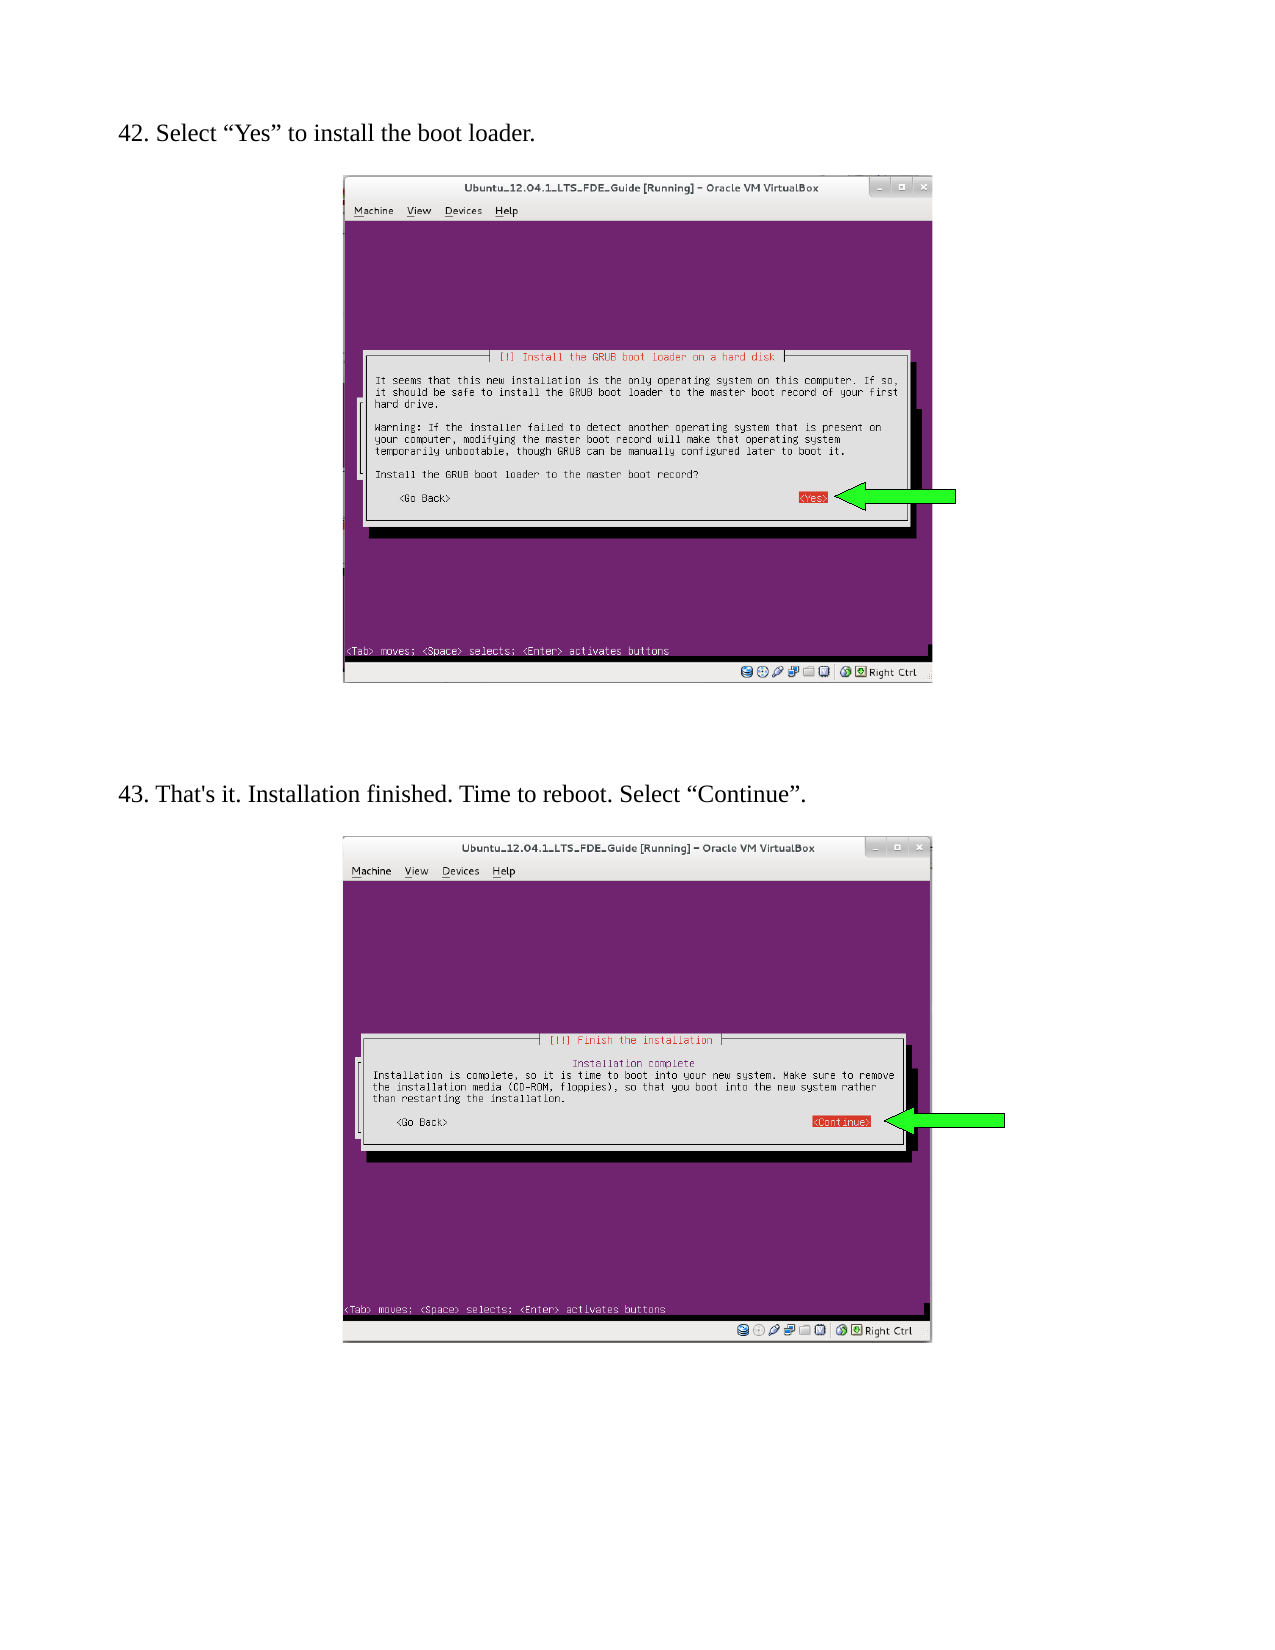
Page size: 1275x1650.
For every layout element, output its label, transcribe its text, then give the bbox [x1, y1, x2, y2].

picture [342, 175, 933, 683]
picture [342, 836, 933, 1343]
text 42. Select “Yes” to install the boot loader. [118, 118, 1157, 147]
text 43. That's it. Installation finished. Time to reboot. Select “Continue”. [118, 779, 1157, 808]
